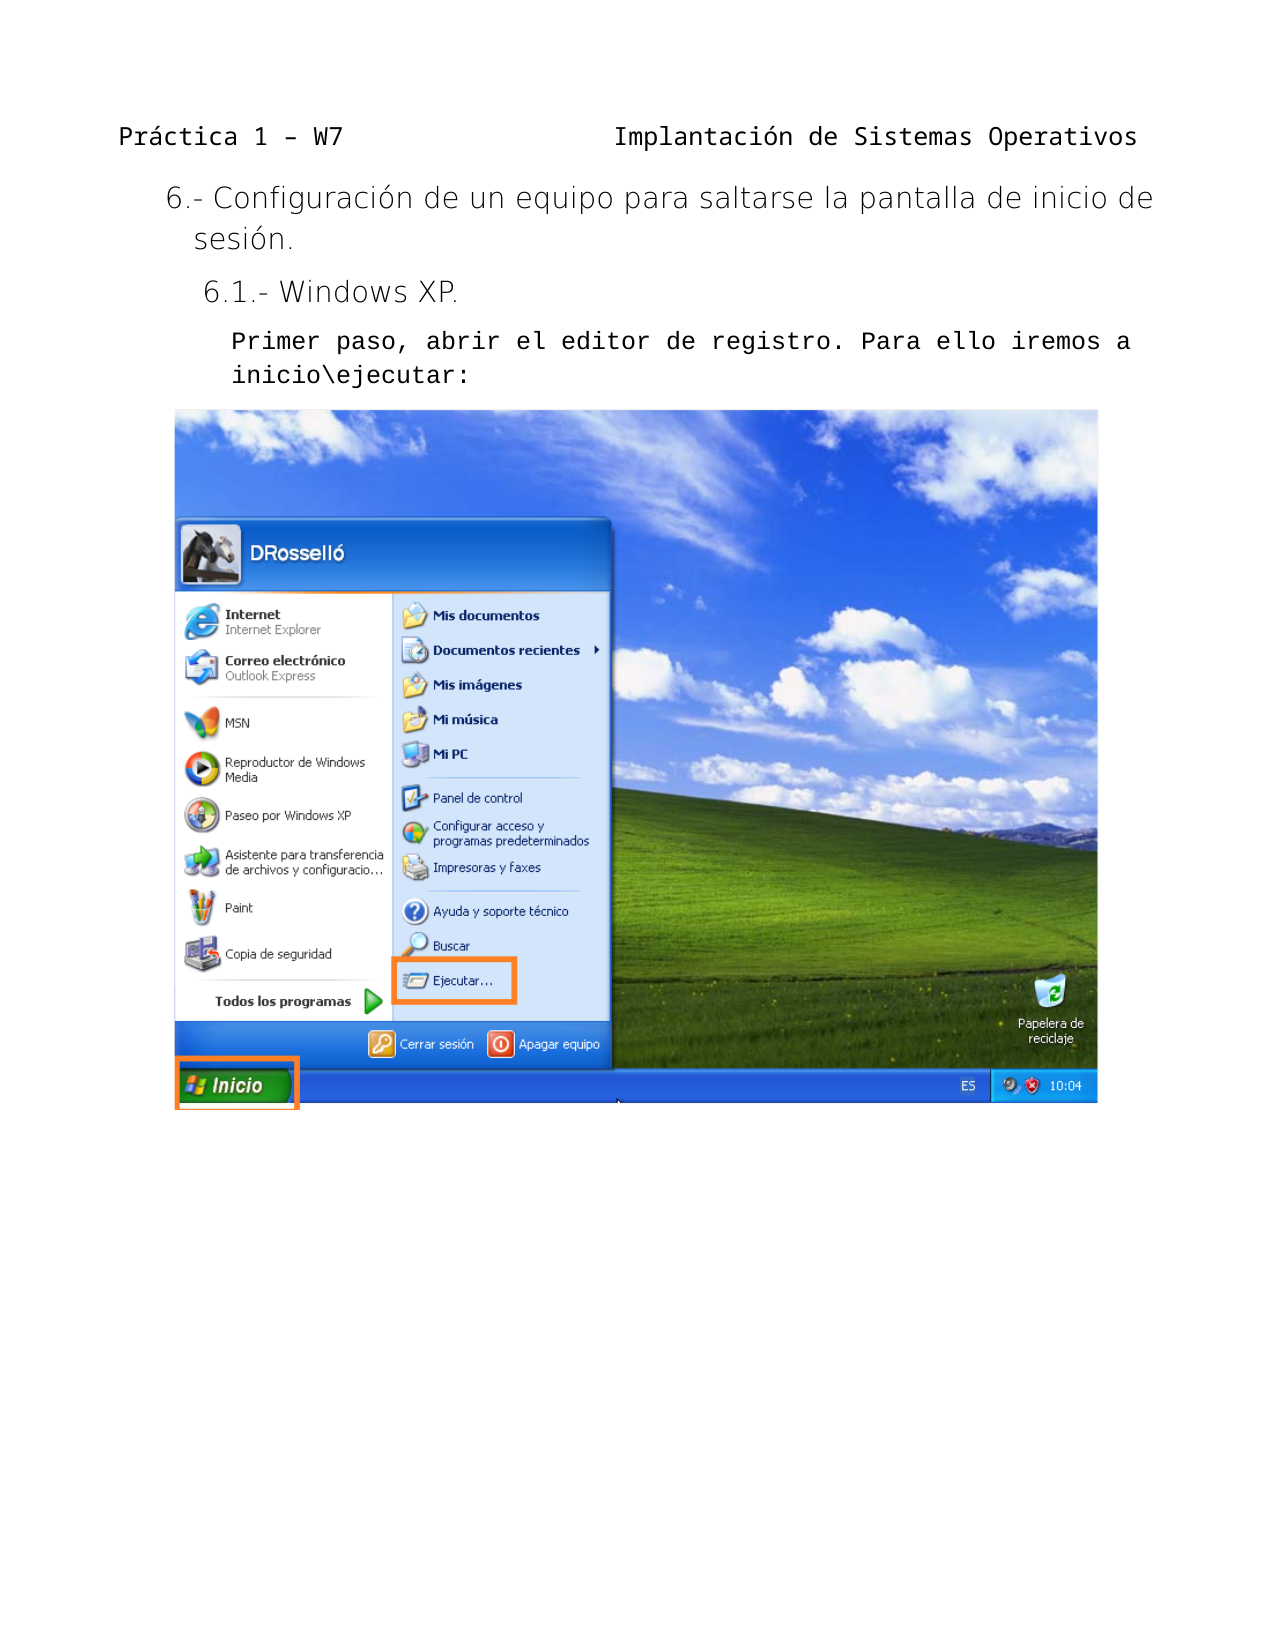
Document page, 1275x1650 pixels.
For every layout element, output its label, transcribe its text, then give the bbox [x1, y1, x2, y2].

list Configuración de un equipo para saltarse la pantalla de inicio de sesión. [156, 182, 1157, 256]
picture [174, 409, 1101, 1110]
list Windows XP. [193, 276, 1157, 309]
text Primer paso, abrir el editor de registro. Para ello iremos a inicio\ejecutar: [231, 329, 1157, 391]
